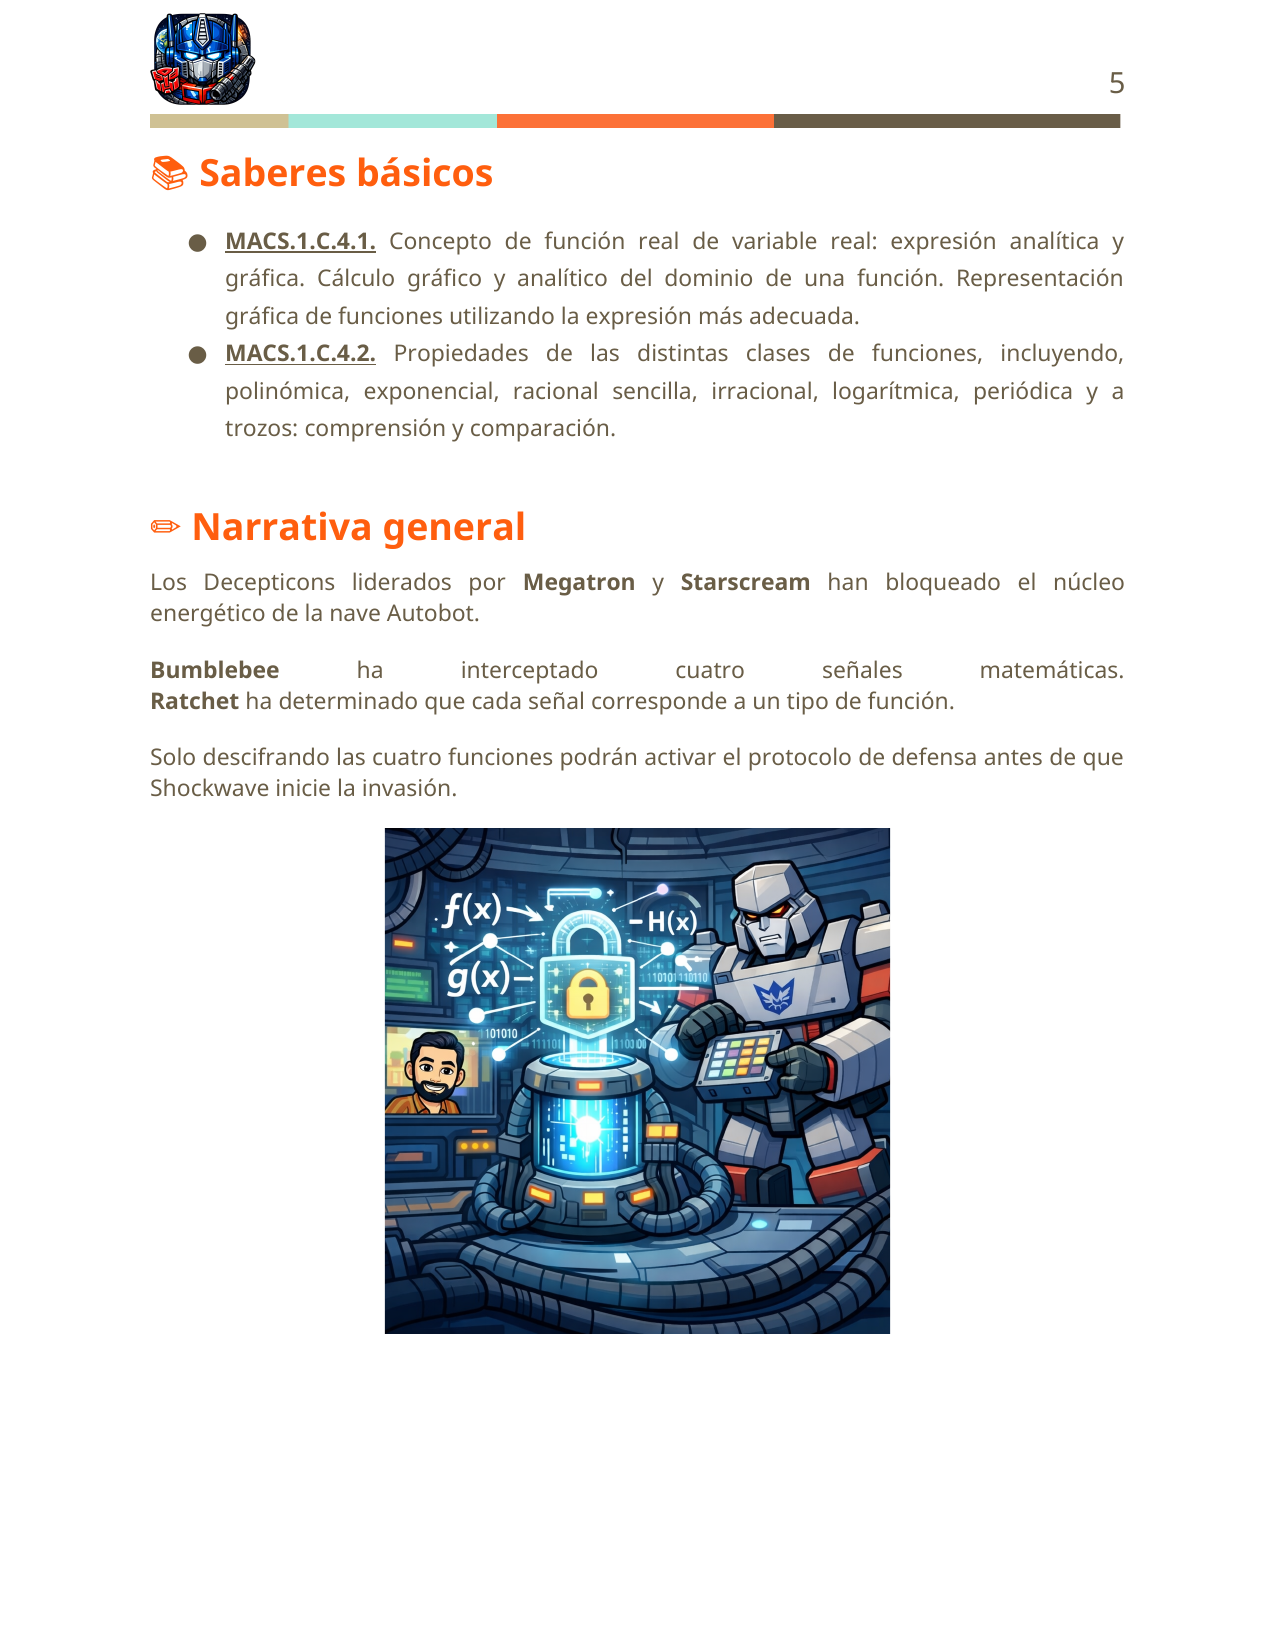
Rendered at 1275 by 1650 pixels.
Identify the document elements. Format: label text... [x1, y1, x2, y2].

picture [150, 114, 1121, 128]
list MACS.1.C.4.2. Propiedades de las distintas clases de funciones, incluyendo, polinómica, exponencial, racional sencilla, irracional, logarítmica, periódica y a trozos: comprensión y comparación. [187, 337, 1125, 443]
list MACS.1.C.4.1. Concepto de función real de variable real: expresión analítica y gráfica. Cálculo gráfico y analítico del dominio de una función. Representación gráfica de funciones utilizando la expresión más adecuada. [187, 225, 1125, 331]
picture [150, 13, 256, 105]
text Solo descifrando las cuatro funciones podrán activar el protocolo de defensa antes de que Shockwave inicie la invasión. [150, 741, 1125, 804]
text Bumblebee ha interceptado cuatro señales matemáticas. Ratchet ha determinado que cada señal corresponde a un tipo de función. [150, 654, 1125, 716]
subtitle 📚 Saberes básicos [150, 146, 1125, 197]
text Los Decepticons liderados por Megatron y Starscream han bloqueado el núcleo energético de la nave Autobot. [150, 566, 1125, 629]
subtitle ✏️ Narrativa general [150, 500, 1125, 551]
picture [384, 828, 891, 1334]
